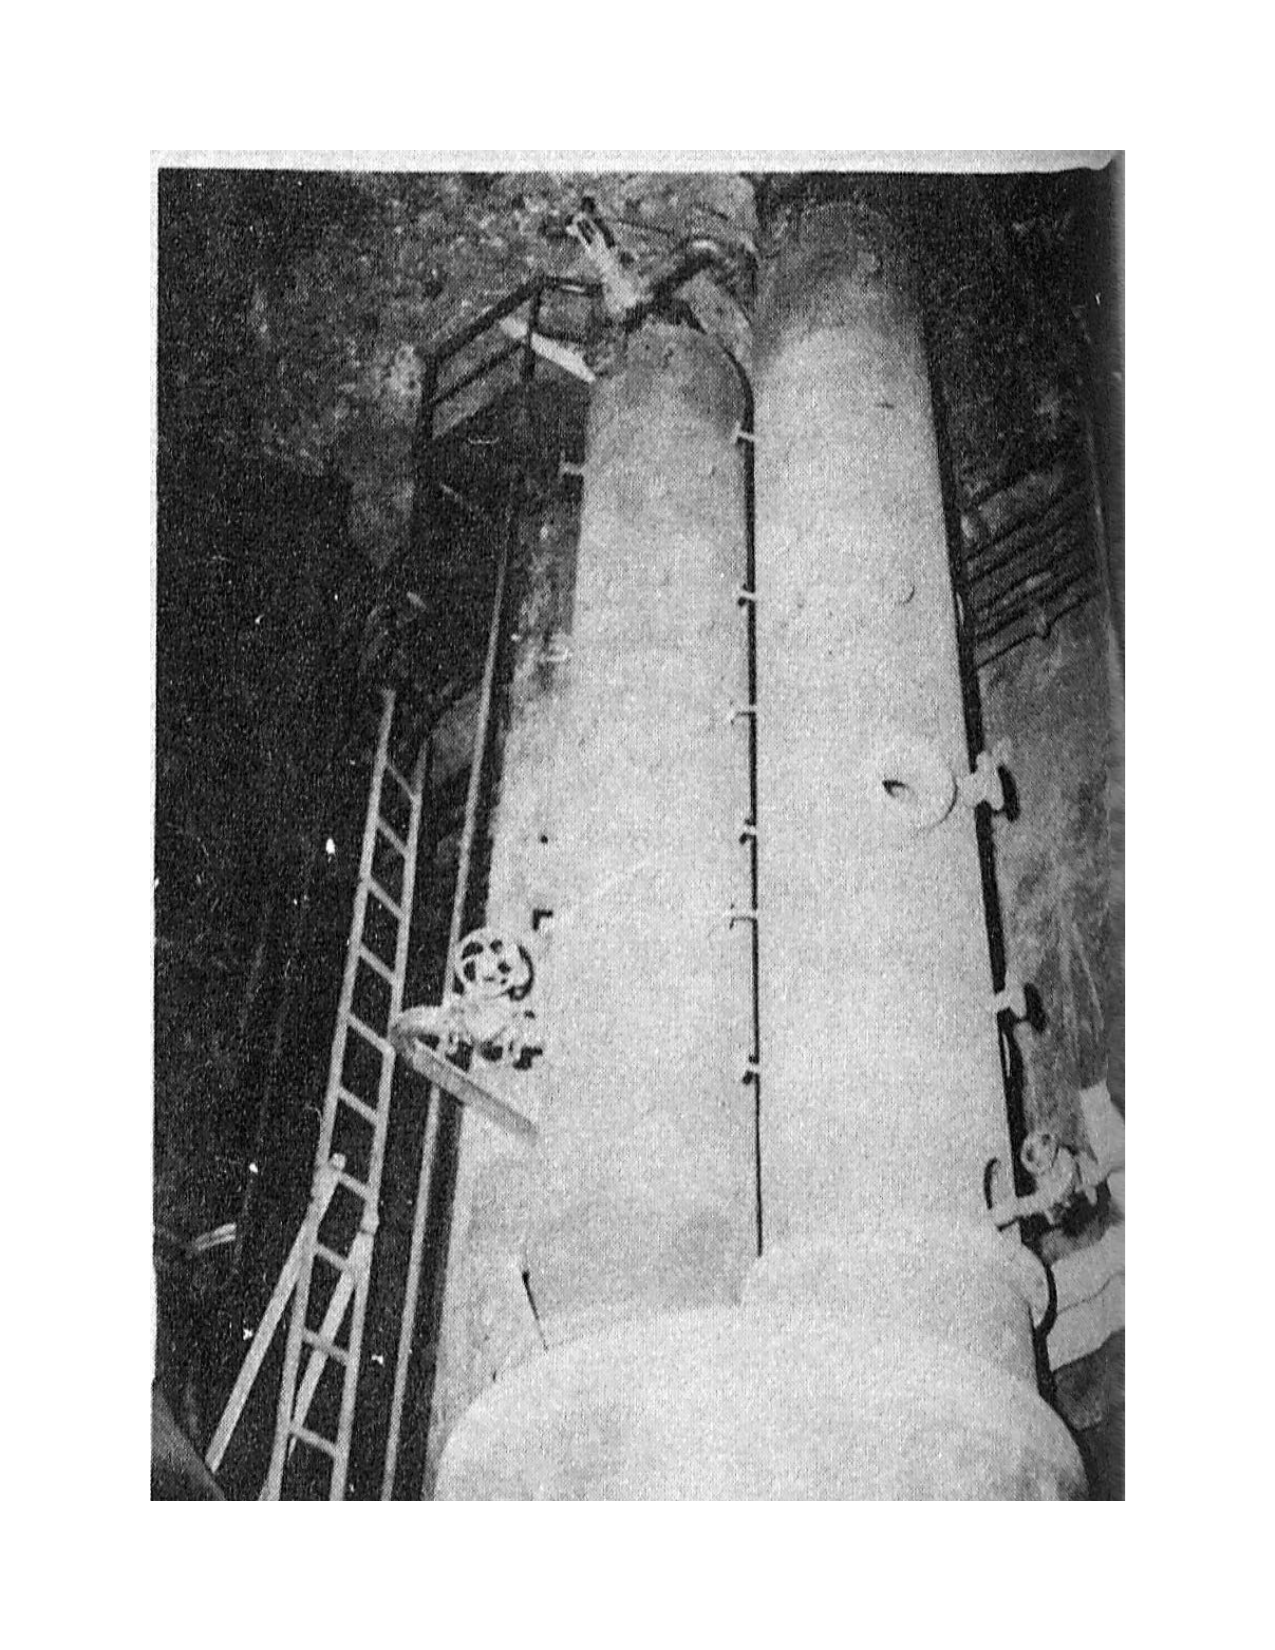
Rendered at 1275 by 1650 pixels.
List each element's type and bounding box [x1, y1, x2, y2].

picture [150, 150, 1125, 1501]
